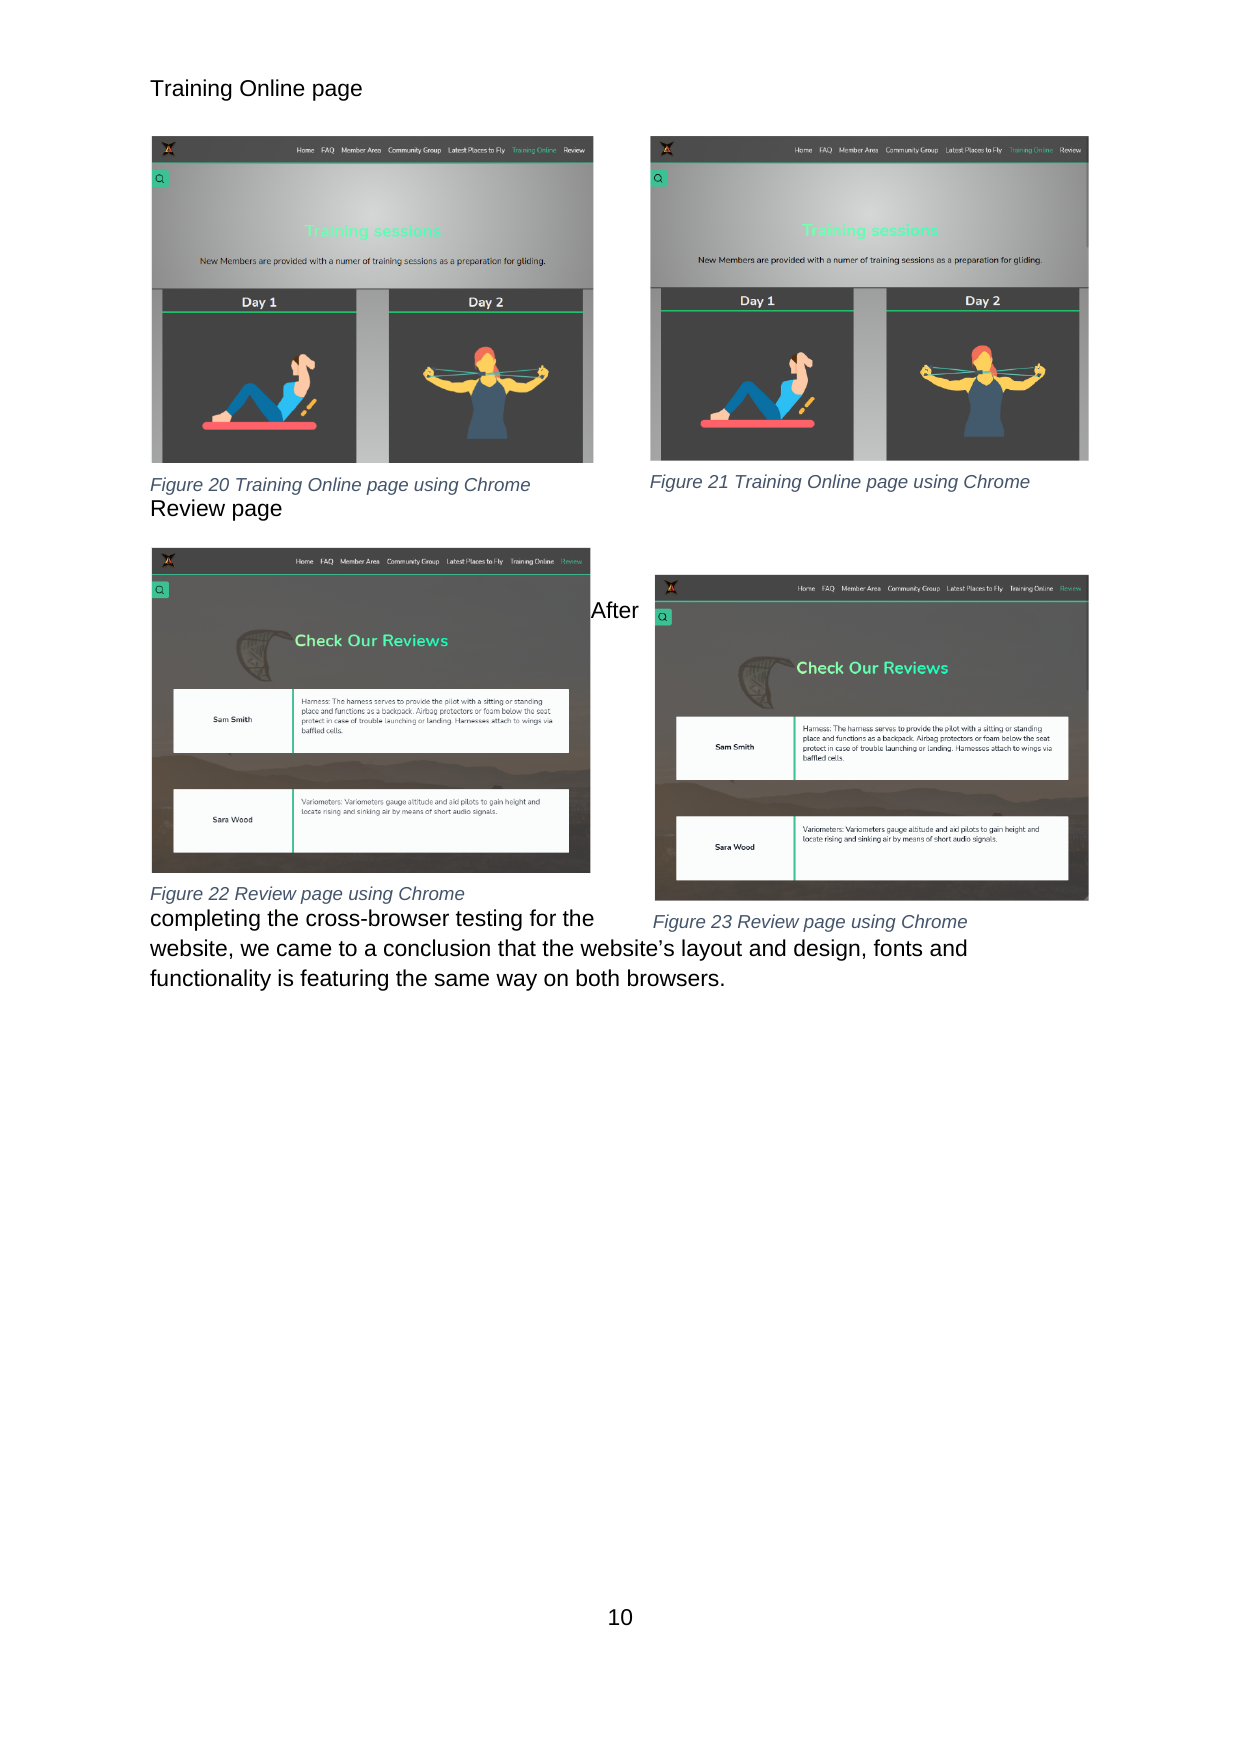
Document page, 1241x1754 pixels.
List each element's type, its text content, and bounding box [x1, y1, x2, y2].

text After completing the cross-browser testing for the website, we came to a conclusion that the website’s layout and design, fonts and functionality is featuring the same way on both browsers. [150, 597, 1090, 992]
text Figure 21 Training Online page using Chrome [649, 471, 1090, 492]
text Training Online page [150, 75, 1090, 101]
text Figure 23 Review page using Chrome [653, 911, 1089, 933]
text Review page [150, 126, 1090, 521]
text Figure 20 Training Online page using Chrome [150, 473, 595, 495]
text Figure 22 Review page using Chrome [150, 883, 592, 905]
